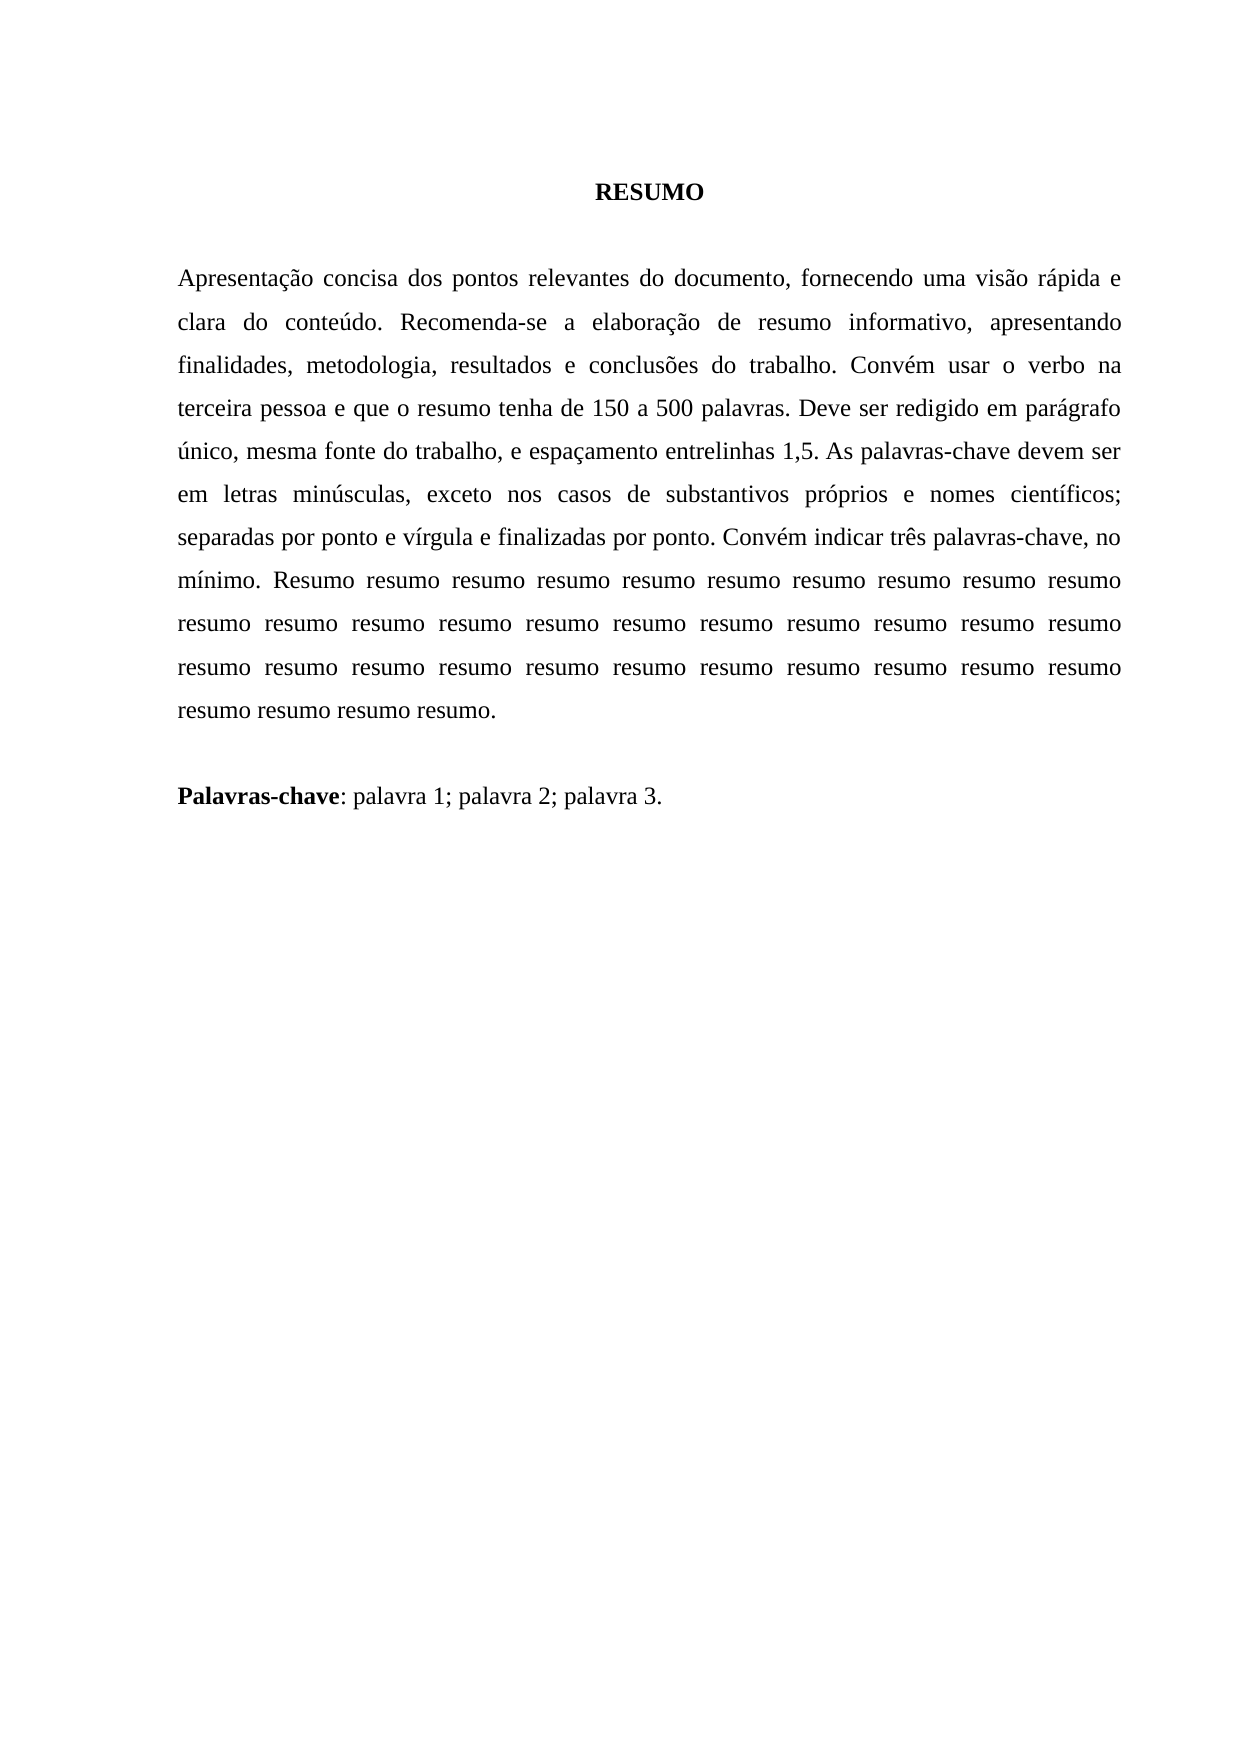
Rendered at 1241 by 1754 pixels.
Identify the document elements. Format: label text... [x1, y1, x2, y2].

text Apresentação concisa dos pontos relevantes do documento, fornecendo uma visão rápida e clara do conteúdo. Recomenda-se a elaboração de resumo informativo, apresentando finalidades, metodologia, resultados e conclusões do trabalho. Convém usar o verbo na terceira pessoa e que o resumo tenha de 150 a 500 palavras. Deve ser redigido em parágrafo único, mesma fonte do trabalho, e espaçamento entrelinhas 1,5. As palavras-chave devem ser em letras minúsculas, exceto nos casos de substantivos próprios e nomes científicos; separadas por ponto e vírgula e finalizadas por ponto. Convém indicar três palavras-chave, no mínimo. Resumo resumo resumo resumo resumo resumo resumo resumo resumo resumo resumo resumo resumo resumo resumo resumo resumo resumo resumo resumo resumo resumo resumo resumo resumo resumo resumo resumo resumo resumo resumo resumo resumo resumo resumo resumo. [177, 263, 1122, 723]
text Palavras-chave: palavra 1; palavra 2; palavra 3. [177, 781, 1122, 810]
text RESUMO [177, 177, 1122, 206]
